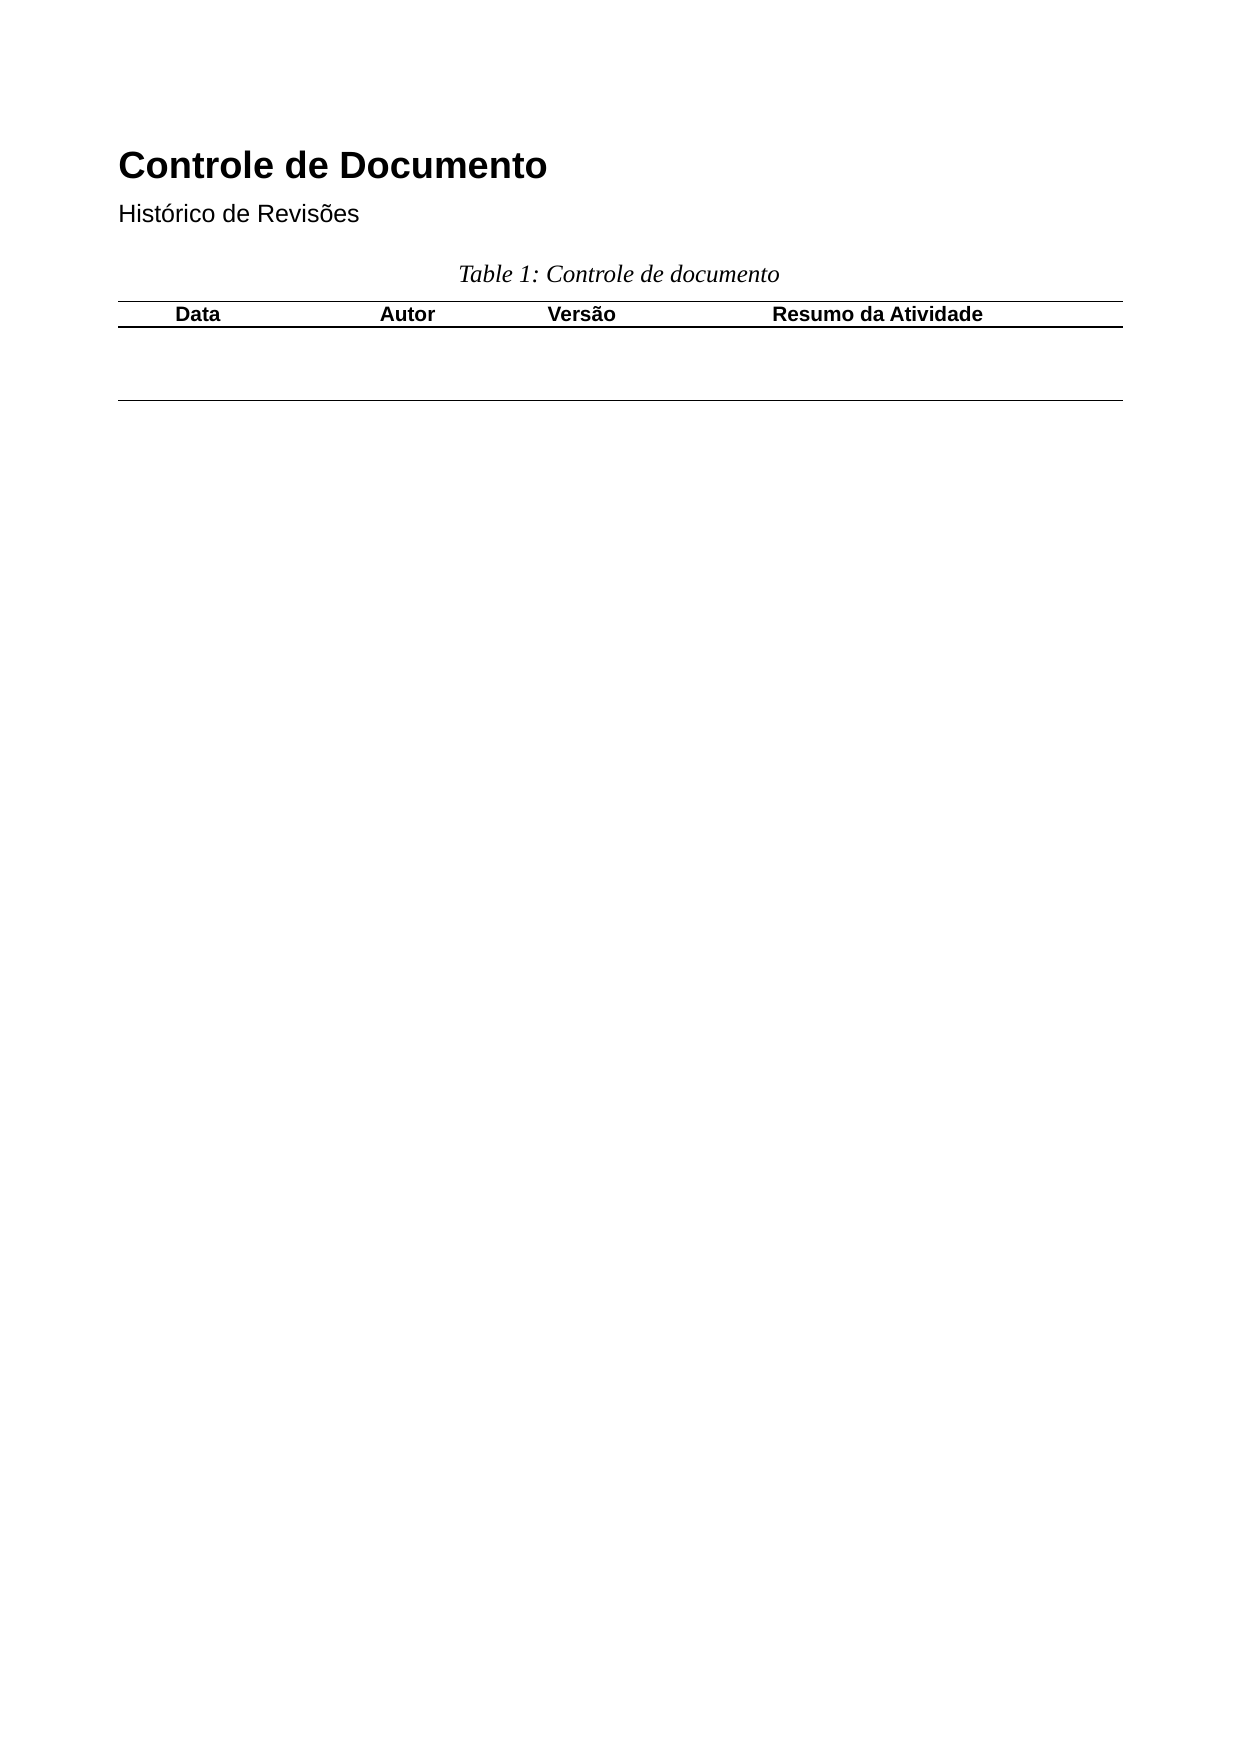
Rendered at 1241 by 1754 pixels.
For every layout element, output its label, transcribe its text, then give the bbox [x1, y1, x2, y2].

table_header Data [118, 302, 277, 326]
subtitle Histórico de Revisões [118, 199, 1122, 228]
table_header Autor [278, 302, 537, 326]
text Table 1: Controle de documento [118, 259, 1122, 288]
table_cell [278, 376, 537, 399]
table_cell [537, 376, 632, 399]
table_cell [278, 328, 537, 352]
table_cell [632, 328, 1123, 352]
table_cell [537, 328, 632, 352]
table_cell [278, 352, 537, 376]
subtitle Controle de Documento [118, 143, 1122, 187]
table_header Resumo da Atividade [632, 302, 1123, 326]
table_cell [118, 352, 277, 376]
table_cell [118, 328, 277, 352]
table_cell [632, 376, 1123, 399]
table_cell [118, 376, 277, 399]
table_cell [537, 352, 632, 376]
table_header Versão [537, 302, 632, 326]
table_cell [632, 352, 1123, 376]
